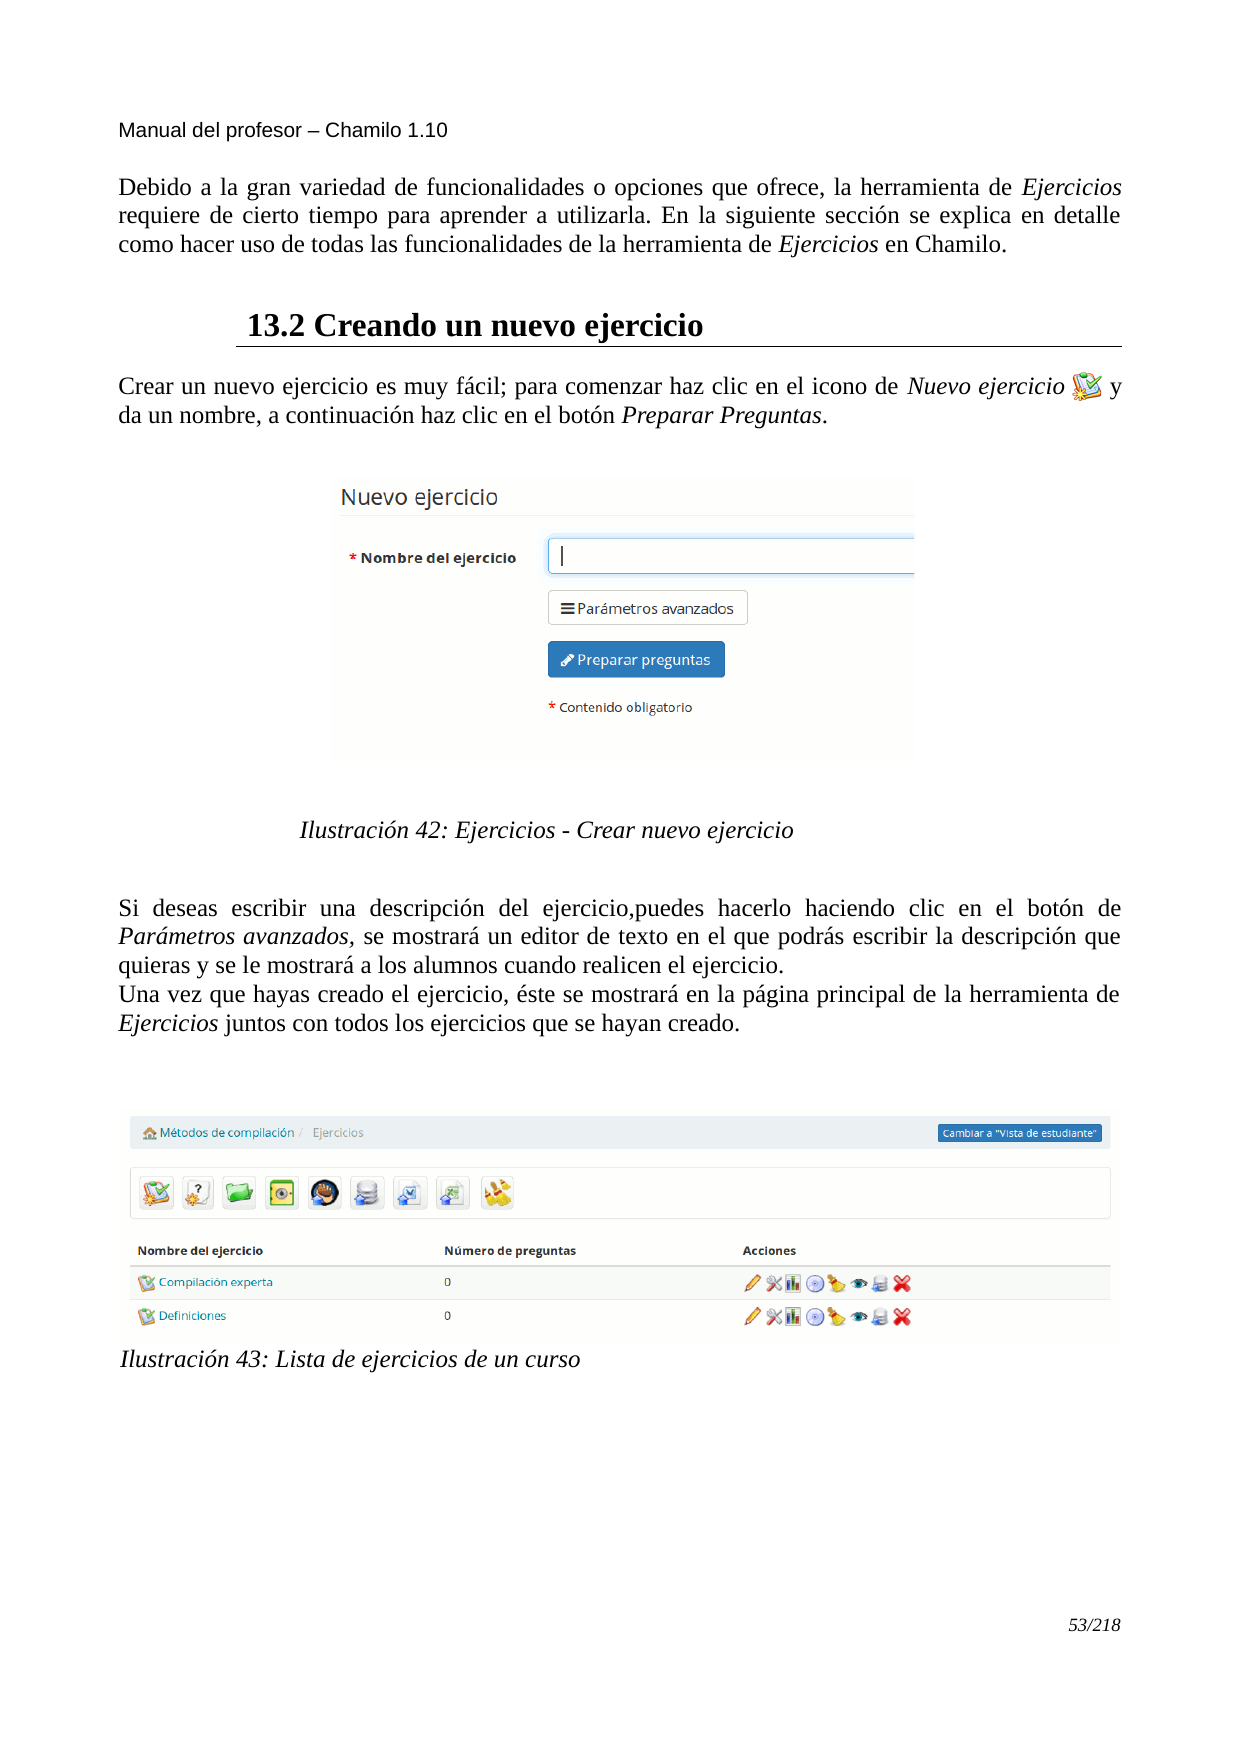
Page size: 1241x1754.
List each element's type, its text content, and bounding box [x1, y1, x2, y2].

subtitle Creando un nuevo ejercicio [236, 305, 1122, 346]
picture [119, 1108, 1121, 1344]
text Ilustración 43: Lista de ejercicios de un curso [120, 1344, 1120, 1372]
picture [330, 477, 915, 762]
text Una vez que hayas creado el ejercicio, éste se mostrará en la página principal de la herramienta de Ejercicios juntos con todos los ejercicios que se hayan creado. [118, 979, 1122, 1036]
text Crear un nuevo ejercicio es muy fácil; para comenzar haz clic en el icono de Nuevo ejercicio y da un nombre, a continuación haz clic en el botón Preparar Preguntas. [118, 371, 1122, 429]
text Ilustración 42: Ejercicios - Crear nuevo ejercicio [299, 816, 927, 844]
text Si deseas escribir una descripción del ejercicio,puedes hacerlo haciendo clic en el botón de Parámetros avanzados, se mostrará un editor de texto en el que podrás escribir la descripción que quieras y se le mostrará a los alumnos cuando realicen el ejercicio. [118, 893, 1122, 979]
text Debido a la gran variedad de funcionalidades o opciones que ofrece, la herramienta de Ejercicios requiere de cierto tiempo para aprender a utilizarla. En la siguiente sección se explica en detalle como hacer uso de todas las funcionalidades de la herramienta de Ejercicios en Chamilo. [118, 172, 1122, 258]
picture [1072, 371, 1102, 401]
